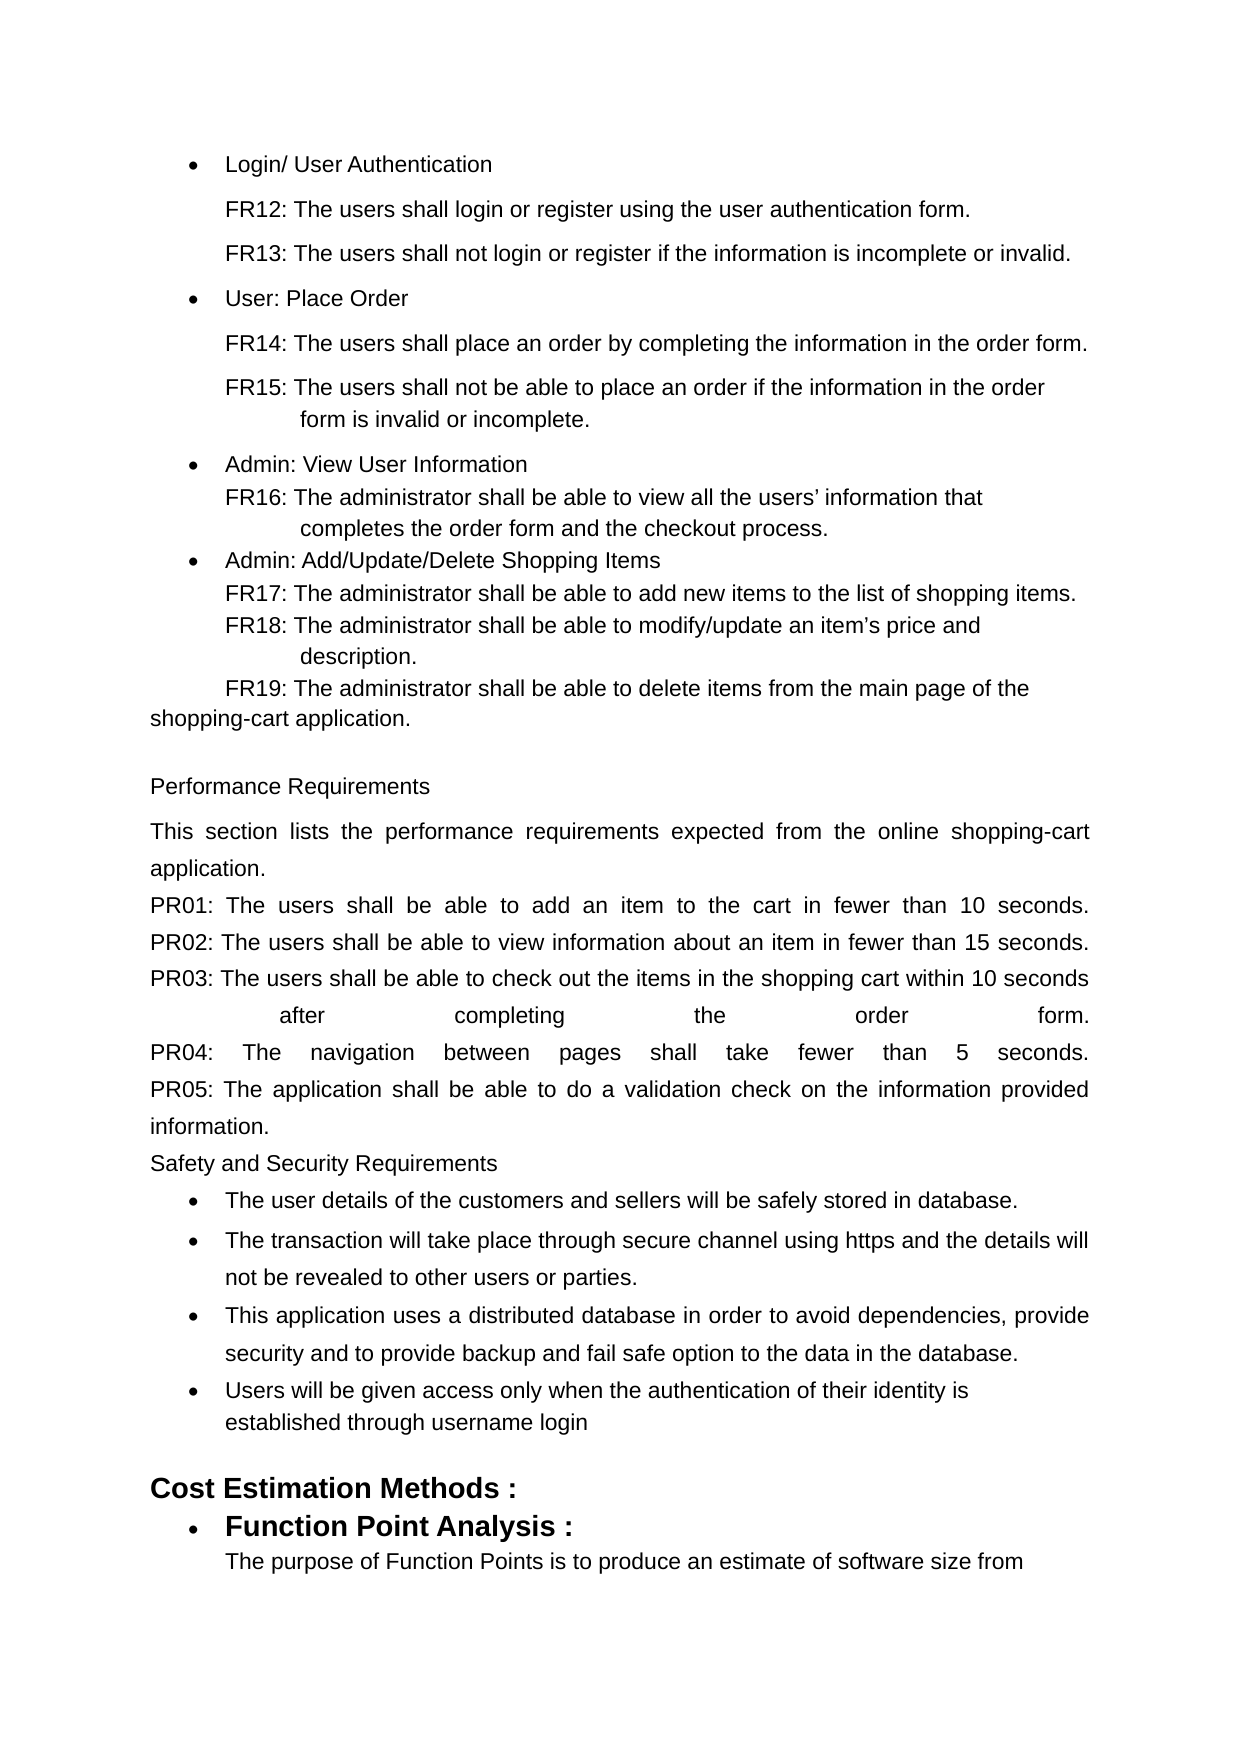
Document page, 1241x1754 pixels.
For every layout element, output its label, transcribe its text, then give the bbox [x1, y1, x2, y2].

text FR13: The users shall not login or register if the information is incomplete or invalid. [225, 240, 1090, 266]
list Admin: View User Information [187, 450, 1090, 478]
text FR19: The administrator shall be able to delete items from the main page of the shopping-cart application. [150, 675, 1090, 731]
list The transaction will take place through secure channel using https and the details will not be revealed to other users or parties. [187, 1226, 1090, 1291]
text FR15: The users shall not be able to place an order if the information in the order form is invalid or incomplete. [225, 374, 1090, 432]
text Cost Estimation Methods : [150, 1471, 1090, 1504]
text FR17: The administrator shall be able to add new items to the list of shopping items. [225, 580, 1090, 606]
list Login/ User Authentication [187, 150, 1090, 178]
list Admin: Add/Update/Delete Shopping Items [187, 547, 1090, 574]
list Users will be given access only when the authentication of their identity is established through username login [187, 1377, 1090, 1435]
list Function Point Analysis : [187, 1509, 1090, 1543]
list This application uses a distributed database in order to avoid dependencies, provide security and to provide backup and fail safe option to the data in the database. [187, 1301, 1090, 1366]
text FR14: The users shall place an order by completing the information in the order form. [225, 330, 1090, 357]
text This section lists the performance requirements expected from the online shopping-cart application. PR01: The users shall be able to add an item to the cart in fewer than 10 seconds. PR02: The users shall be able to view information about an item in fewer than 15 seconds. PR03: The users shall be able to check out the items in the shopping cart within 10 seconds after completing the order form. PR04: The navigation between pages shall take fewer than 5 seconds. PR05: The application shall be able to do a validation check on the information provided information. [150, 818, 1090, 1139]
list The user details of the customers and sellers will be safely stored in database. [187, 1187, 1090, 1215]
list User: Place Order [187, 284, 1090, 312]
text The purpose of Function Points is to produce an estimate of software size from [150, 1548, 1090, 1574]
text FR16: The administrator shall be able to view all the users’ information that completes the order form and the checkout process. [225, 483, 1090, 541]
text Safety and Security Requirements [150, 1150, 1090, 1176]
text Performance Requirements [150, 773, 1090, 799]
text FR12: The users shall login or register using the user authentication form. [225, 196, 1090, 222]
text FR18: The administrator shall be able to modify/update an item’s price and description. [225, 612, 1090, 669]
